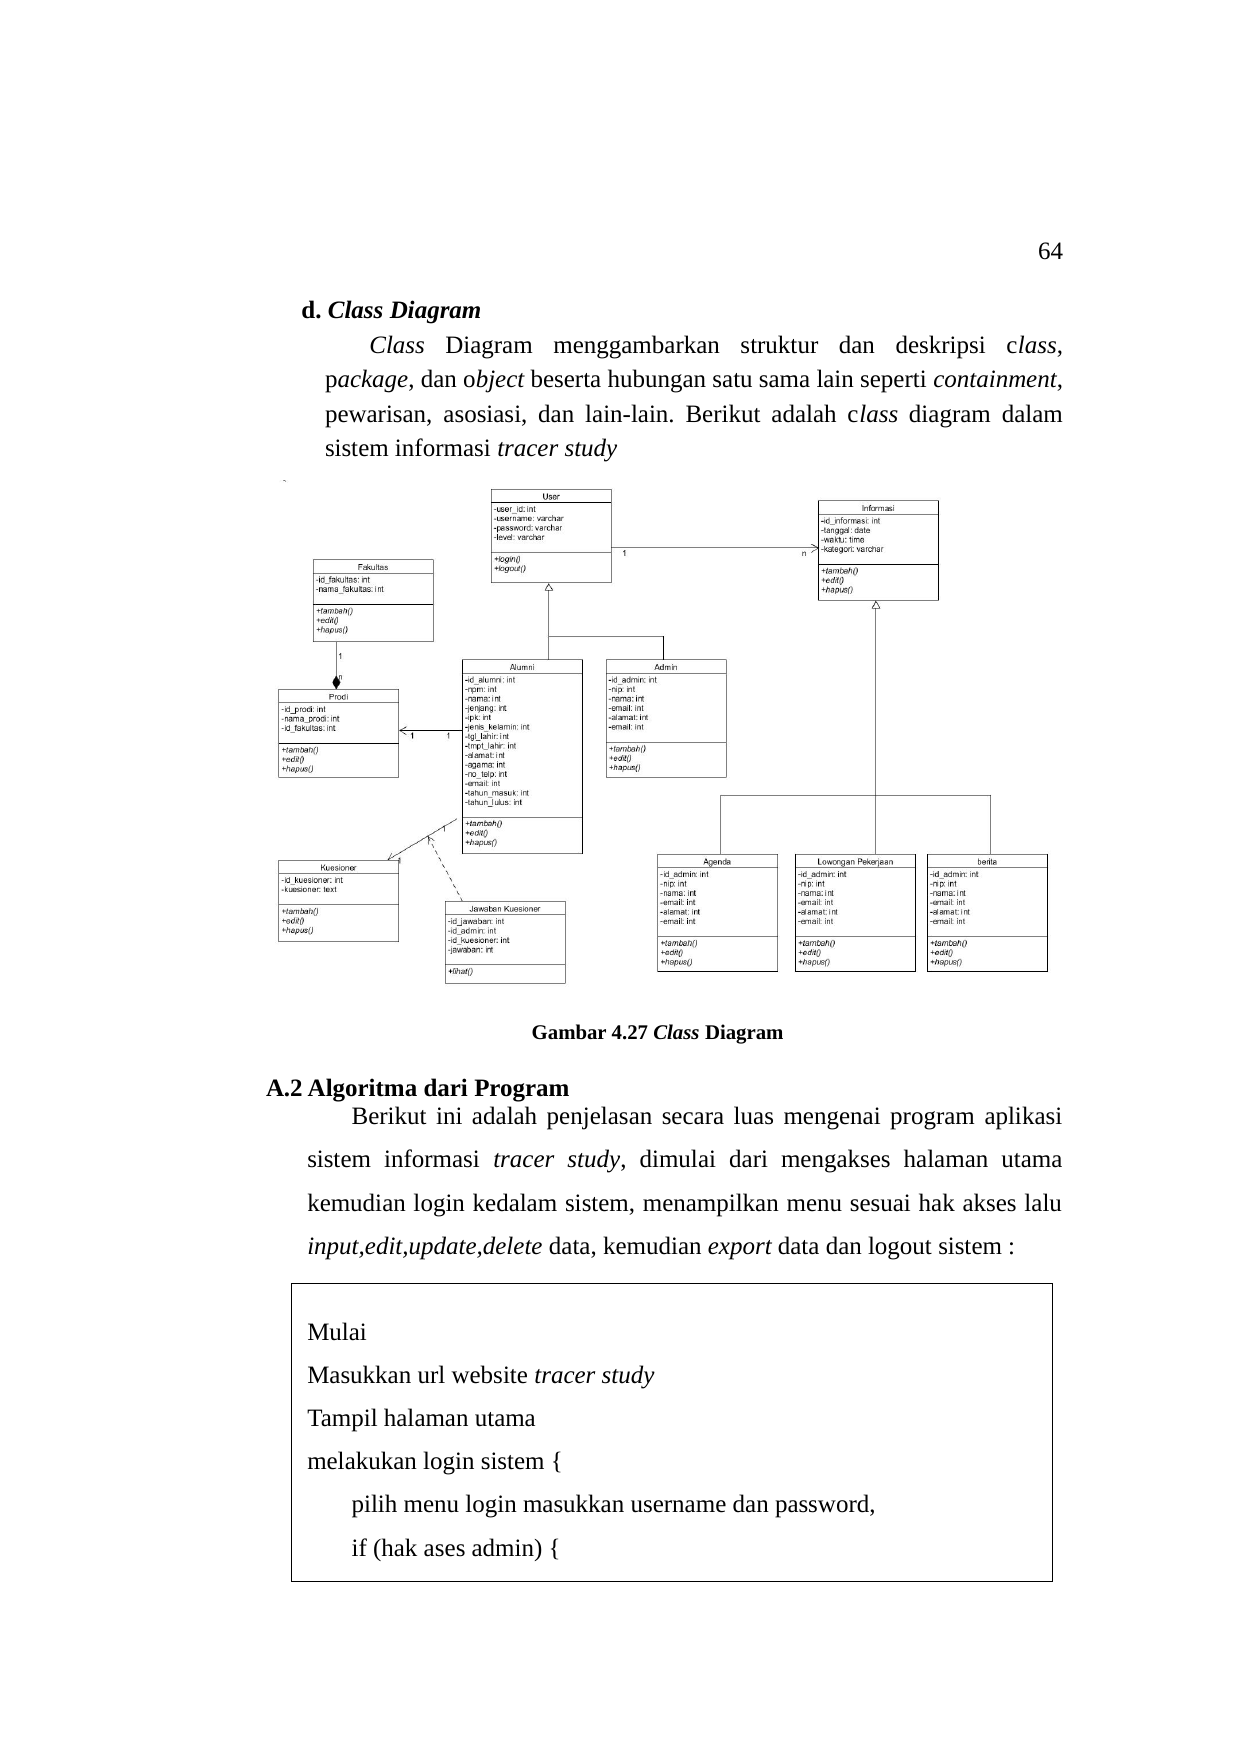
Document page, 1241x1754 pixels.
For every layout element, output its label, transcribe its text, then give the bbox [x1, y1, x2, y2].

picture [262, 480, 1058, 995]
text Class Diagram menggambarkan struktur dan deskripsi class, package, dan object beserta hubungan satu sama lain seperti containment, pewarisan, asosiasi, dan lain-lain. Berikut adalah class diagram dalam sistem informasi tracer study [325, 330, 1063, 462]
text Mulai [1053, 1317, 1063, 1346]
text Gambar 4.27 Class Diagram [262, 1020, 1058, 1044]
text d. Class Diagram [301, 295, 1063, 324]
text Berikut ini adalah penjelasan secara luas mengenai program aplikasi sistem informasi tracer study, dimulai dari mengakses halaman utama kemudian login kedalam sistem, menampilkan menu sesuai hak akses lalu input,edit,update,delete data, kemudian export data dan logout sistem : [307, 1101, 1063, 1259]
text A.2 Algoritma dari Program [266, 1073, 1063, 1101]
